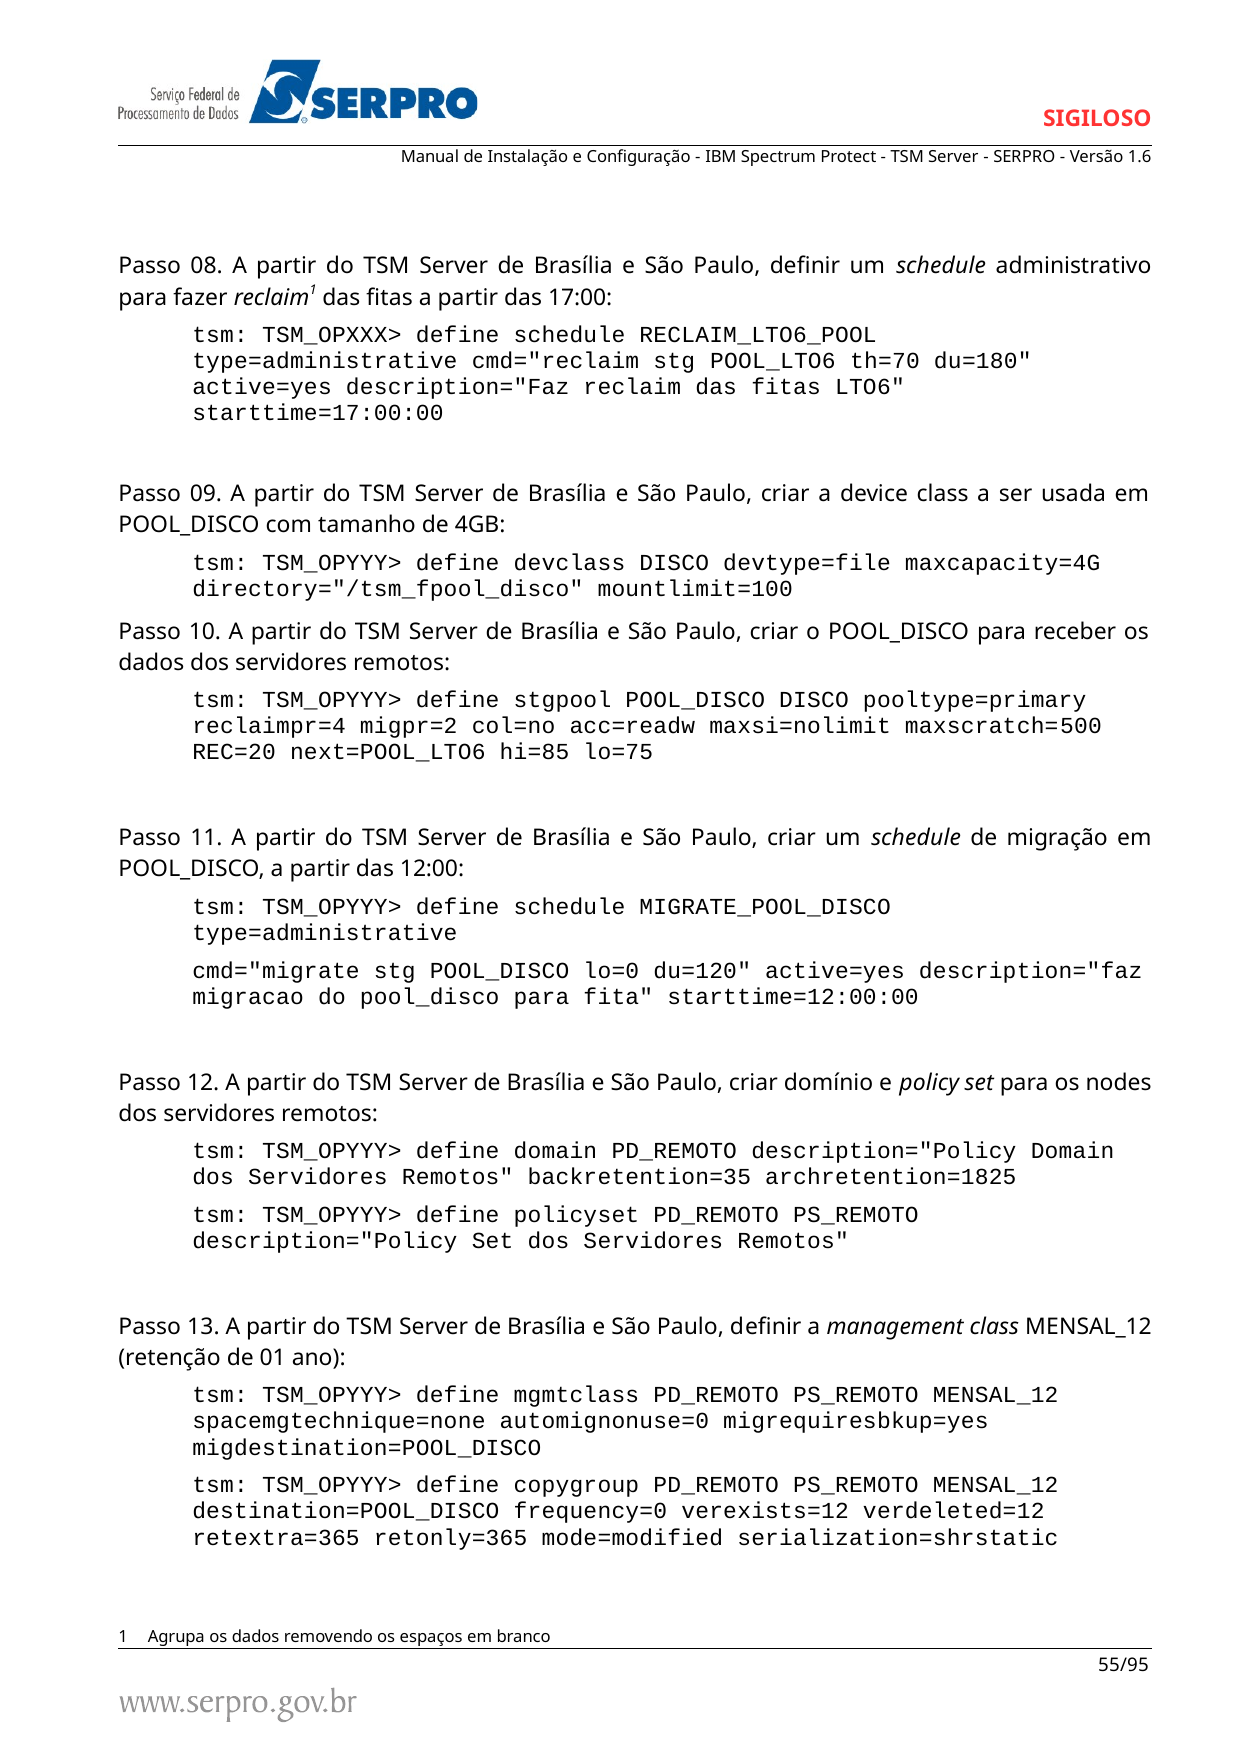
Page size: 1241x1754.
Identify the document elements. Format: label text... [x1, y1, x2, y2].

text Passo 09. A partir do TSM Server de Brasília e São Paulo, criar a device class a ser usada em POOL_DISCO com tamanho de 4GB: [118, 477, 1152, 539]
text Passo 08. A partir do TSM Server de Brasília e São Paulo, definir um schedule administrativo para fazer reclaim das fitas a partir das 17:00: [118, 249, 1152, 312]
text Agrupa os dados removendo os espaços em branco [118, 1625, 1152, 1648]
text cmd="migrate stg POOL_DISCO lo=0 du=120" active=yes description="faz migracao do pool_disco para fita" starttime=12:00:00 [192, 959, 1152, 1011]
text tsm: TSM_OPYYY> define schedule MIGRATE_POOL_DISCO type=administrative [192, 895, 1152, 947]
text tsm: TSM_OPYYY> define stgpool POOL_DISCO DISCO pooltype=primary reclaimpr=4 migpr=2 col=no acc=readw maxsi=nolimit maxscratch=500 REC=20 next=POOL_LTO6 hi=85 lo=75 [192, 689, 1152, 767]
text Passo 13. A partir do TSM Server de Brasília e São Paulo, definir a management class MENSAL_12 (retenção de 01 ano): [118, 1310, 1152, 1372]
text tsm: TSM_OPYYY> define mgmtclass PD_REMOTO PS_REMOTO MENSAL_12 spacemgtechnique=none automignonuse=0 migrequiresbkup=yes migdestination=POOL_DISCO [192, 1384, 1152, 1462]
text tsm: TSM_OPYYY> define devclass DISCO devtype=file maxcapacity=4G directory="/tsm_fpool_disco" mountlimit=100 [192, 551, 1152, 603]
text tsm: TSM_OPYYY> define domain PD_REMOTO description="Policy Domain dos Servidores Remotos" backretention=35 archretention=1825 [192, 1139, 1152, 1192]
picture [118, 59, 478, 124]
text tsm: TSM_OPYYY> define policyset PD_REMOTO PS_REMOTO description="Policy Set dos Servidores Remotos" [192, 1203, 1152, 1256]
text Passo 11. A partir do TSM Server de Brasília e São Paulo, criar um schedule de migração em POOL_DISCO, a partir das 12:00: [118, 821, 1152, 883]
text tsm: TSM_OPXXX> define schedule RECLAIM_LTO6_POOL type=administrative cmd="reclaim stg POOL_LTO6 th=70 du=180" active=yes description="Faz reclaim das fitas LTO6" starttime=17:00:00 [192, 323, 1152, 427]
text Passo 12. A partir do TSM Server de Brasília e São Paulo, criar domínio e policy set para os nodes dos servidores remotos: [118, 1066, 1152, 1128]
text Passo 10. A partir do TSM Server de Brasília e São Paulo, criar o POOL_DISCO para receber os dados dos servidores remotos: [118, 615, 1152, 677]
text tsm: TSM_OPYYY> define copygroup PD_REMOTO PS_REMOTO MENSAL_12 destination=POOL_DISCO frequency=0 verexists=12 verdeleted=12 retextra=365 retonly=365 mode=modified serialization=shrstatic [192, 1474, 1152, 1552]
